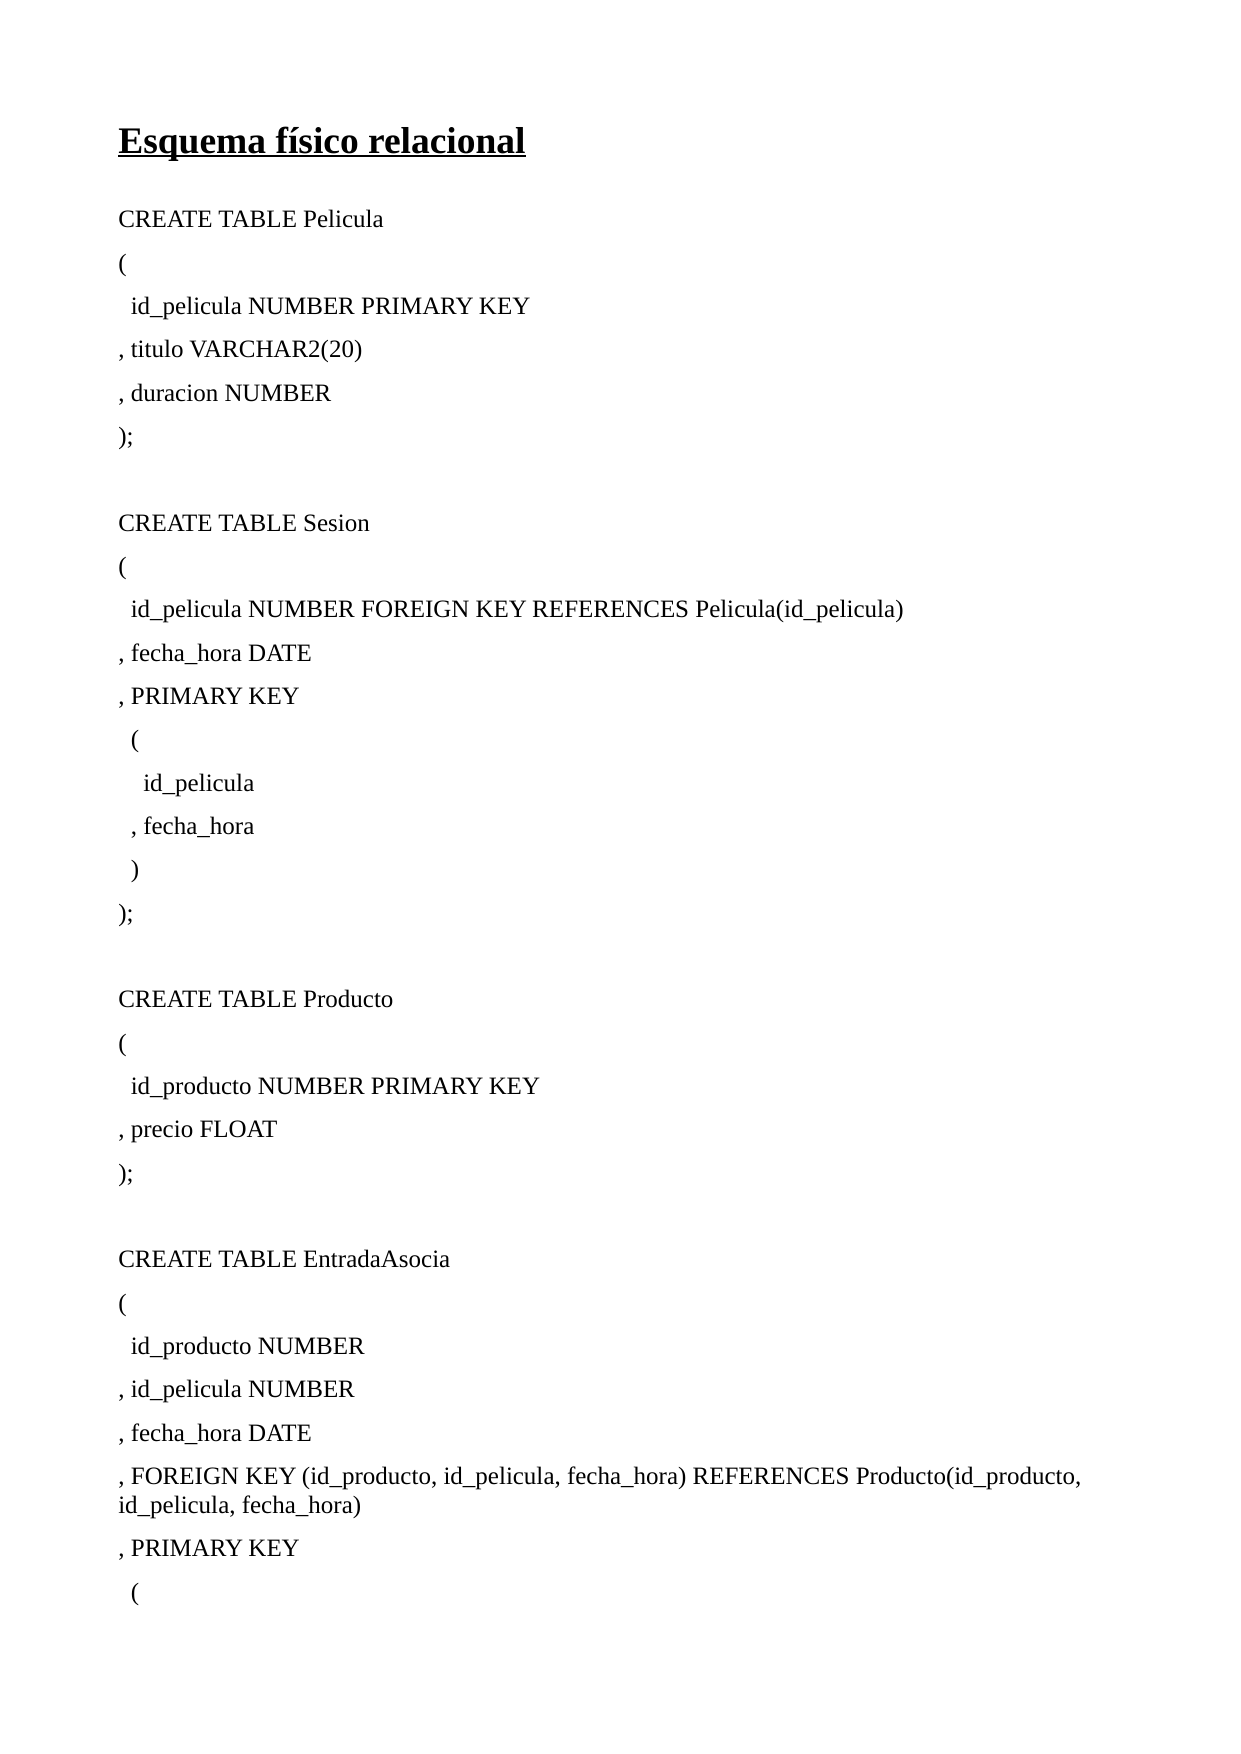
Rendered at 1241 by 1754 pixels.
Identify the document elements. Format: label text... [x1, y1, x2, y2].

text id_pelicula NUMBER PRIMARY KEY [118, 291, 1122, 320]
text , precio FLOAT [118, 1114, 1122, 1143]
text id_pelicula [118, 768, 1122, 797]
text , PRIMARY KEY [118, 1533, 1122, 1562]
text CREATE TABLE Producto [118, 984, 1122, 1013]
text id_producto NUMBER PRIMARY KEY [118, 1071, 1122, 1100]
text ) [118, 854, 1122, 883]
text , FOREIGN KEY (id_producto, id_pelicula, fecha_hora) REFERENCES Producto(id_producto, id_pelicula, fecha_hora) [118, 1461, 1122, 1519]
text ( [118, 248, 1122, 277]
text ( [118, 724, 1122, 753]
text , duracion NUMBER [118, 378, 1122, 407]
text id_producto NUMBER [118, 1331, 1122, 1360]
subtitle Esquema físico relacional [118, 118, 1122, 161]
text ( [118, 1028, 1122, 1057]
text ( [118, 1288, 1122, 1317]
text ( [118, 551, 1122, 580]
text id_pelicula NUMBER FOREIGN KEY REFERENCES Pelicula(id_pelicula) [118, 594, 1122, 623]
text , PRIMARY KEY [118, 681, 1122, 710]
text CREATE TABLE Pelicula [118, 204, 1122, 233]
text ( [118, 1577, 1122, 1605]
text CREATE TABLE EntradaAsocia [118, 1244, 1122, 1273]
text ); [118, 421, 1122, 450]
text , fecha_hora [118, 811, 1122, 840]
text , fecha_hora DATE [118, 638, 1122, 667]
text , fecha_hora DATE [118, 1418, 1122, 1447]
text , id_pelicula NUMBER [118, 1374, 1122, 1403]
text , titulo VARCHAR2(20) [118, 334, 1122, 363]
text ); [118, 1158, 1122, 1187]
text CREATE TABLE Sesion [118, 508, 1122, 537]
text ); [118, 898, 1122, 927]
